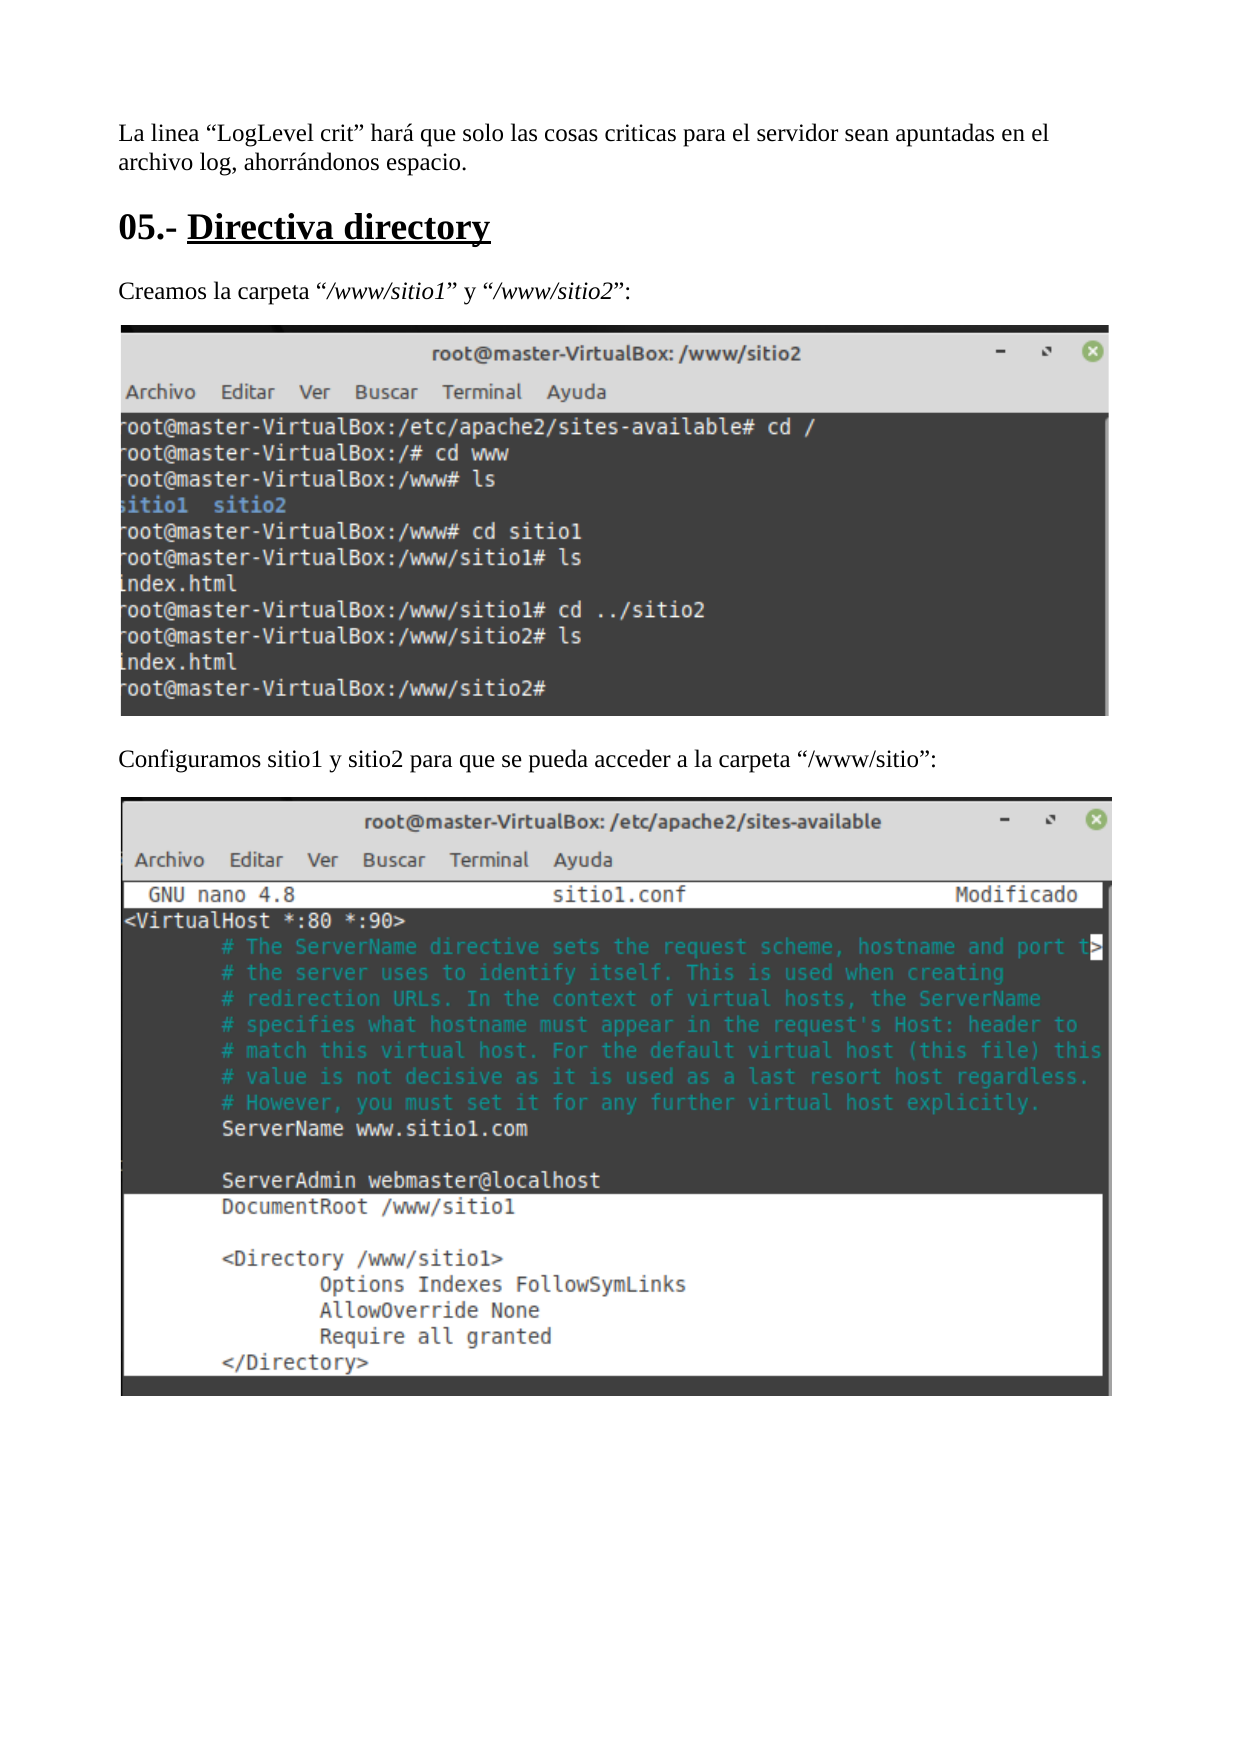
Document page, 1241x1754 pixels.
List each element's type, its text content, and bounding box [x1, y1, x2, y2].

text La linea “LogLevel crit” hará que solo las cosas criticas para el servidor sean apuntadas en el archivo log, ahorrándonos espacio. [118, 118, 1122, 176]
picture [889, 325, 1109, 682]
text 05.- Directiva directory [118, 204, 1122, 247]
picture [890, 797, 1112, 1396]
text Configuramos sitio1 y sitio2 para que se pueda acceder a la carpeta “/www/sitio”: [118, 744, 1122, 773]
text Creamos la carpeta “/www/sitio1” y “/www/sitio2”: [118, 276, 1122, 305]
